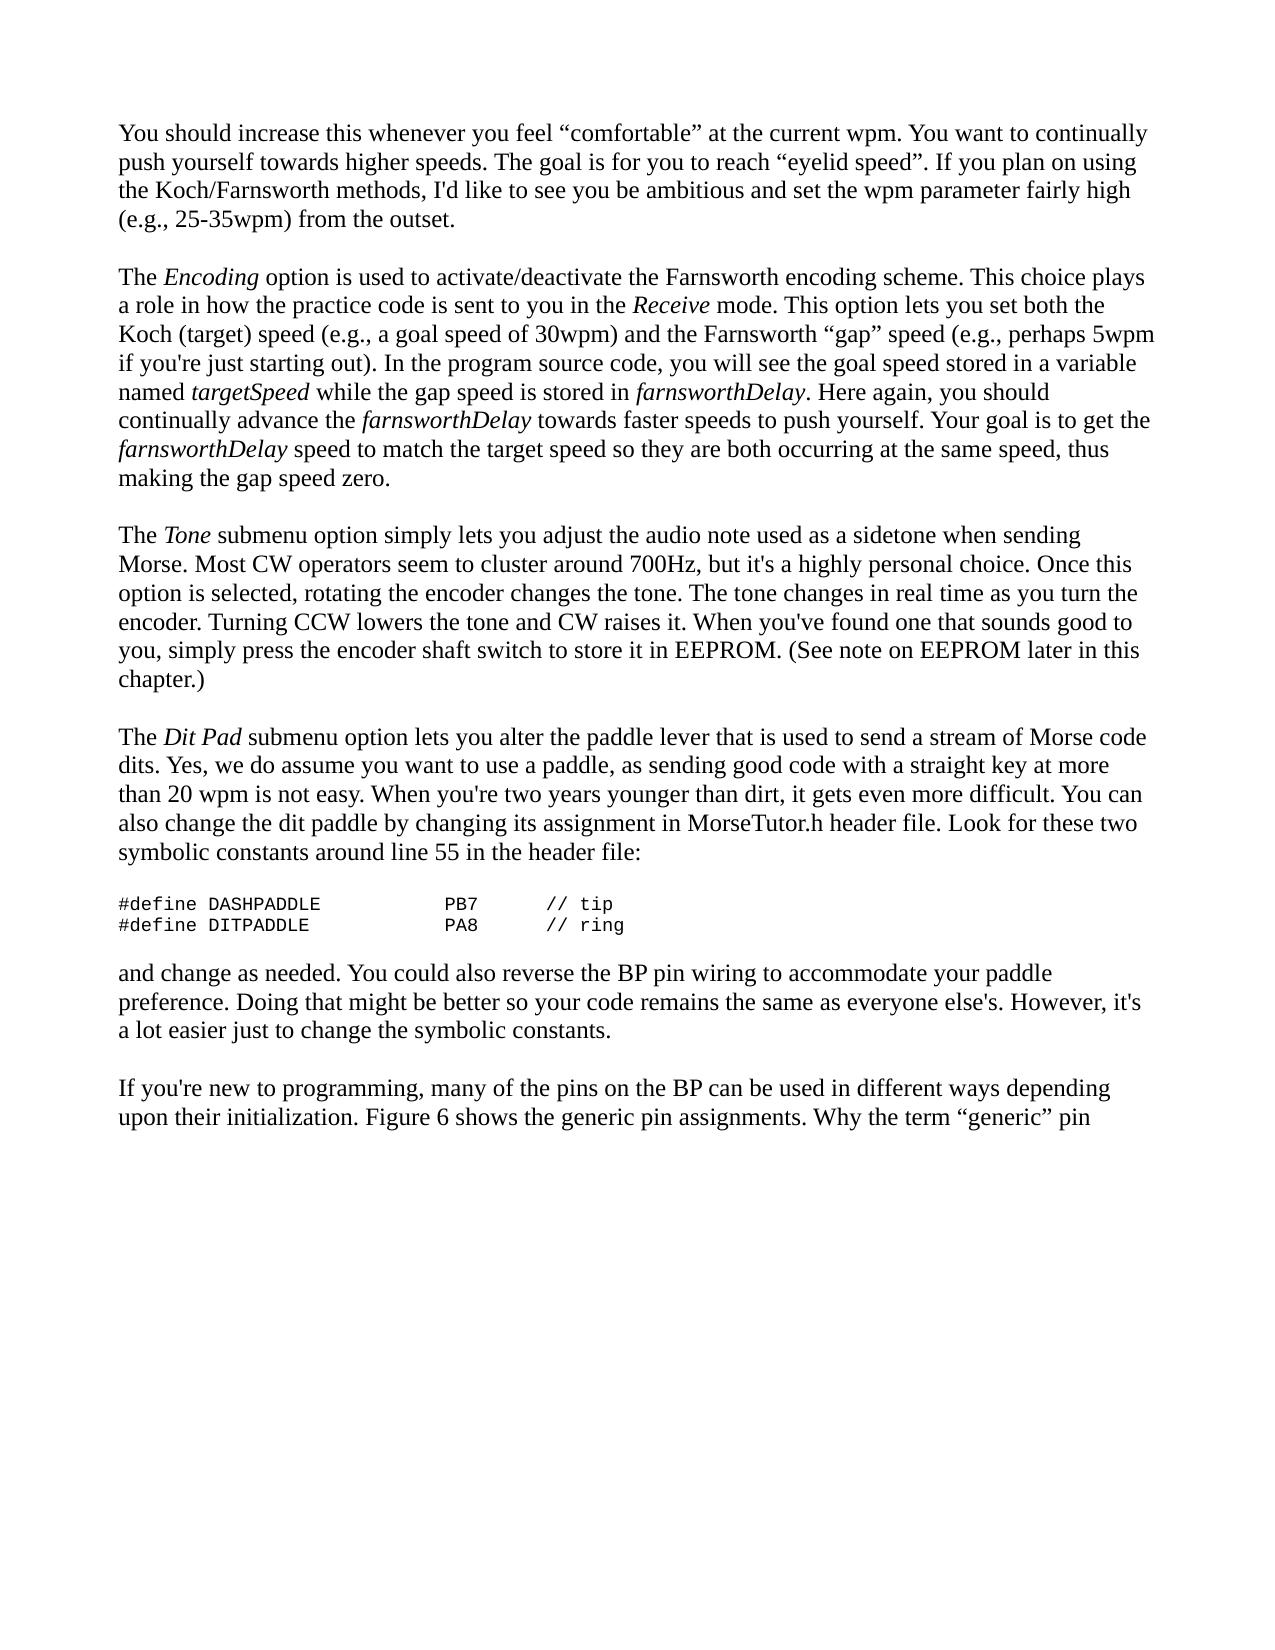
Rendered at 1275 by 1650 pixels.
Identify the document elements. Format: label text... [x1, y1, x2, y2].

text and change as needed. You could also reverse the BP pin wiring to accommodate your paddle preference. Doing that might be better so your code remains the same as everyone else's. However, it's a lot easier just to change the symbolic constants. [118, 958, 1157, 1044]
text #define DITPADDLE PA8 // ring [118, 916, 1157, 937]
text The Dit Pad submenu option lets you alter the paddle lever that is used to send a stream of Morse code dits. Yes, we do assume you want to use a paddle, as sending good code with a straight key at more than 20 wpm is not easy. When you're two years younger than dirt, it gets even more difficult. You can also change the dit paddle by changing its assignment in MorseTutor.h header file. Look for these two symbolic constants around line 55 in the header file: [118, 722, 1157, 866]
text You should increase this whenever you feel “comfortable” at the current wpm. You want to continually push yourself towards higher speeds. The goal is for you to reach “eyelid speed”. If you plan on using the Koch/Farnsworth methods, I'd like to see you be ambitious and set the wpm parameter fairly high (e.g., 25-35wpm) from the outset. [118, 118, 1157, 233]
text The Encoding option is used to activate/deactivate the Farnsworth encoding scheme. This choice plays a role in how the practice code is sent to you in the Receive mode. This option lets you set both the Koch (target) speed (e.g., a goal speed of 30wpm) and the Farnsworth “gap” speed (e.g., perhaps 5wpm if you're just starting out). In the program source code, you will see the goal speed stored in a variable named targetSpeed while the gap speed is stored in farnsworthDelay. Here again, you should continually advance the farnsworthDelay towards faster speeds to push yourself. Your goal is to get the farnsworthDelay speed to match the target speed so they are both occurring at the same speed, thus making the gap speed zero. [118, 262, 1157, 492]
text The Tone submenu option simply lets you adjust the audio note used as a sidetone when sending Morse. Most CW operators seem to cluster around 700Hz, but it's a highly personal choice. Once this option is selected, rotating the encoder changes the tone. The tone changes in real time as you turn the encoder. Turning CCW lowers the tone and CW raises it. When you've found one that sounds good to you, simply press the encoder shaft switch to store it in EEPROM. (See note on EEPROM later in this chapter.) [118, 521, 1157, 693]
text #define DASHPADDLE PB7 // tip [118, 894, 1157, 916]
text If you're new to programming, many of the pins on the BP can be used in different ways depending upon their initialization. Figure 6 shows the generic pin assignments. Why the term “generic” pin [118, 1073, 1157, 1131]
